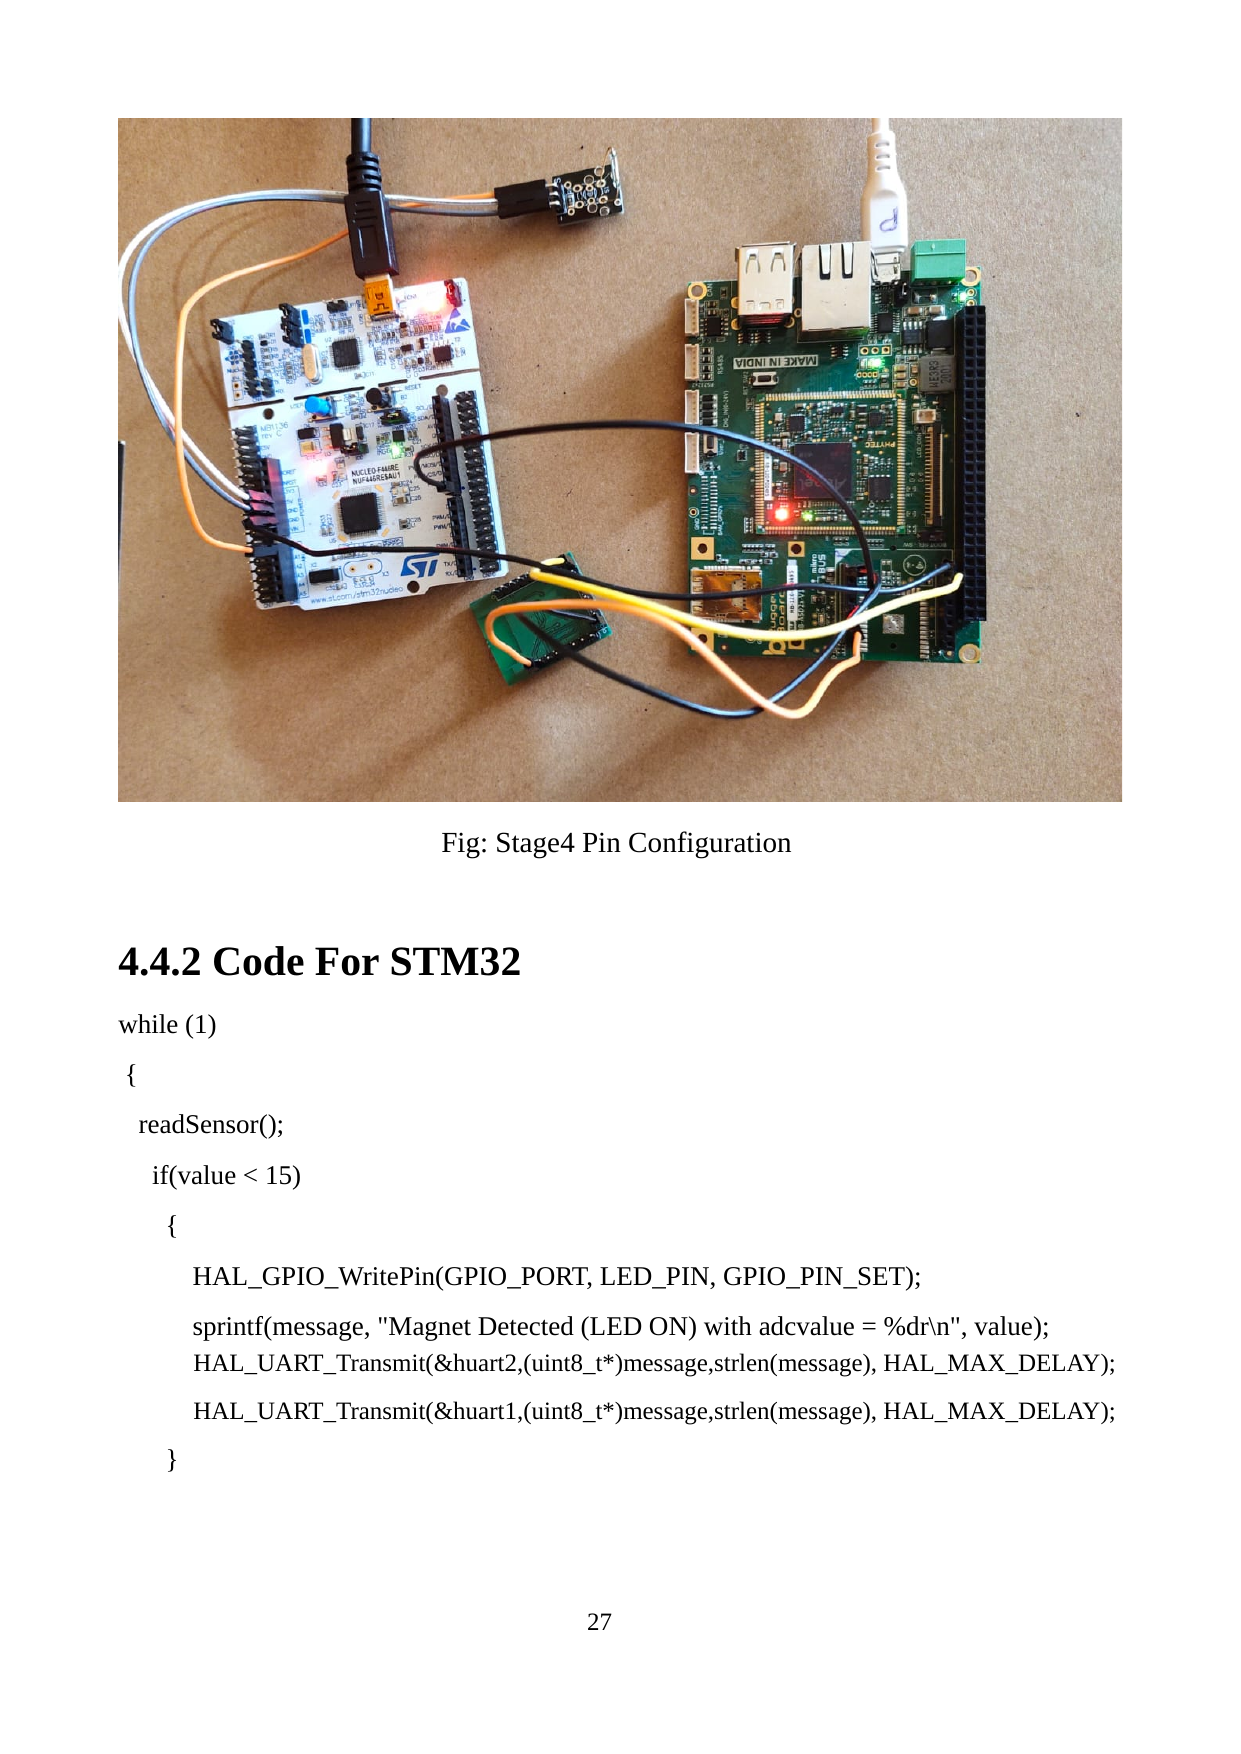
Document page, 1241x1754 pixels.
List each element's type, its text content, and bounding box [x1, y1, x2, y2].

text HAL_UART_Transmit(&huart1,(uint8_t*)message,strlen(message), HAL_MAX_DELAY); [118, 1396, 1122, 1425]
text Fig: Stage4 Pin Configuration [118, 802, 1122, 859]
text if(value < 15) [118, 1159, 1122, 1190]
text sprintf(message, "Magnet Detected (LED ON) with adcvalue = %dr\n", value); HAL_UART_Transmit(&huart2,(uint8_t*)message,strlen(message), HAL_MAX_DELAY); [118, 1310, 1122, 1377]
text { [118, 1209, 1122, 1240]
text while (1) [118, 1008, 1122, 1039]
text HAL_GPIO_WritePin(GPIO_PORT, LED_PIN, GPIO_PIN_SET); [118, 1259, 1122, 1291]
text 4.4.2 Code For STM32 [118, 936, 1122, 984]
text { [118, 1058, 1122, 1089]
picture [118, 118, 1123, 802]
text readSensor(); [118, 1109, 1122, 1140]
text } [118, 1443, 1122, 1475]
